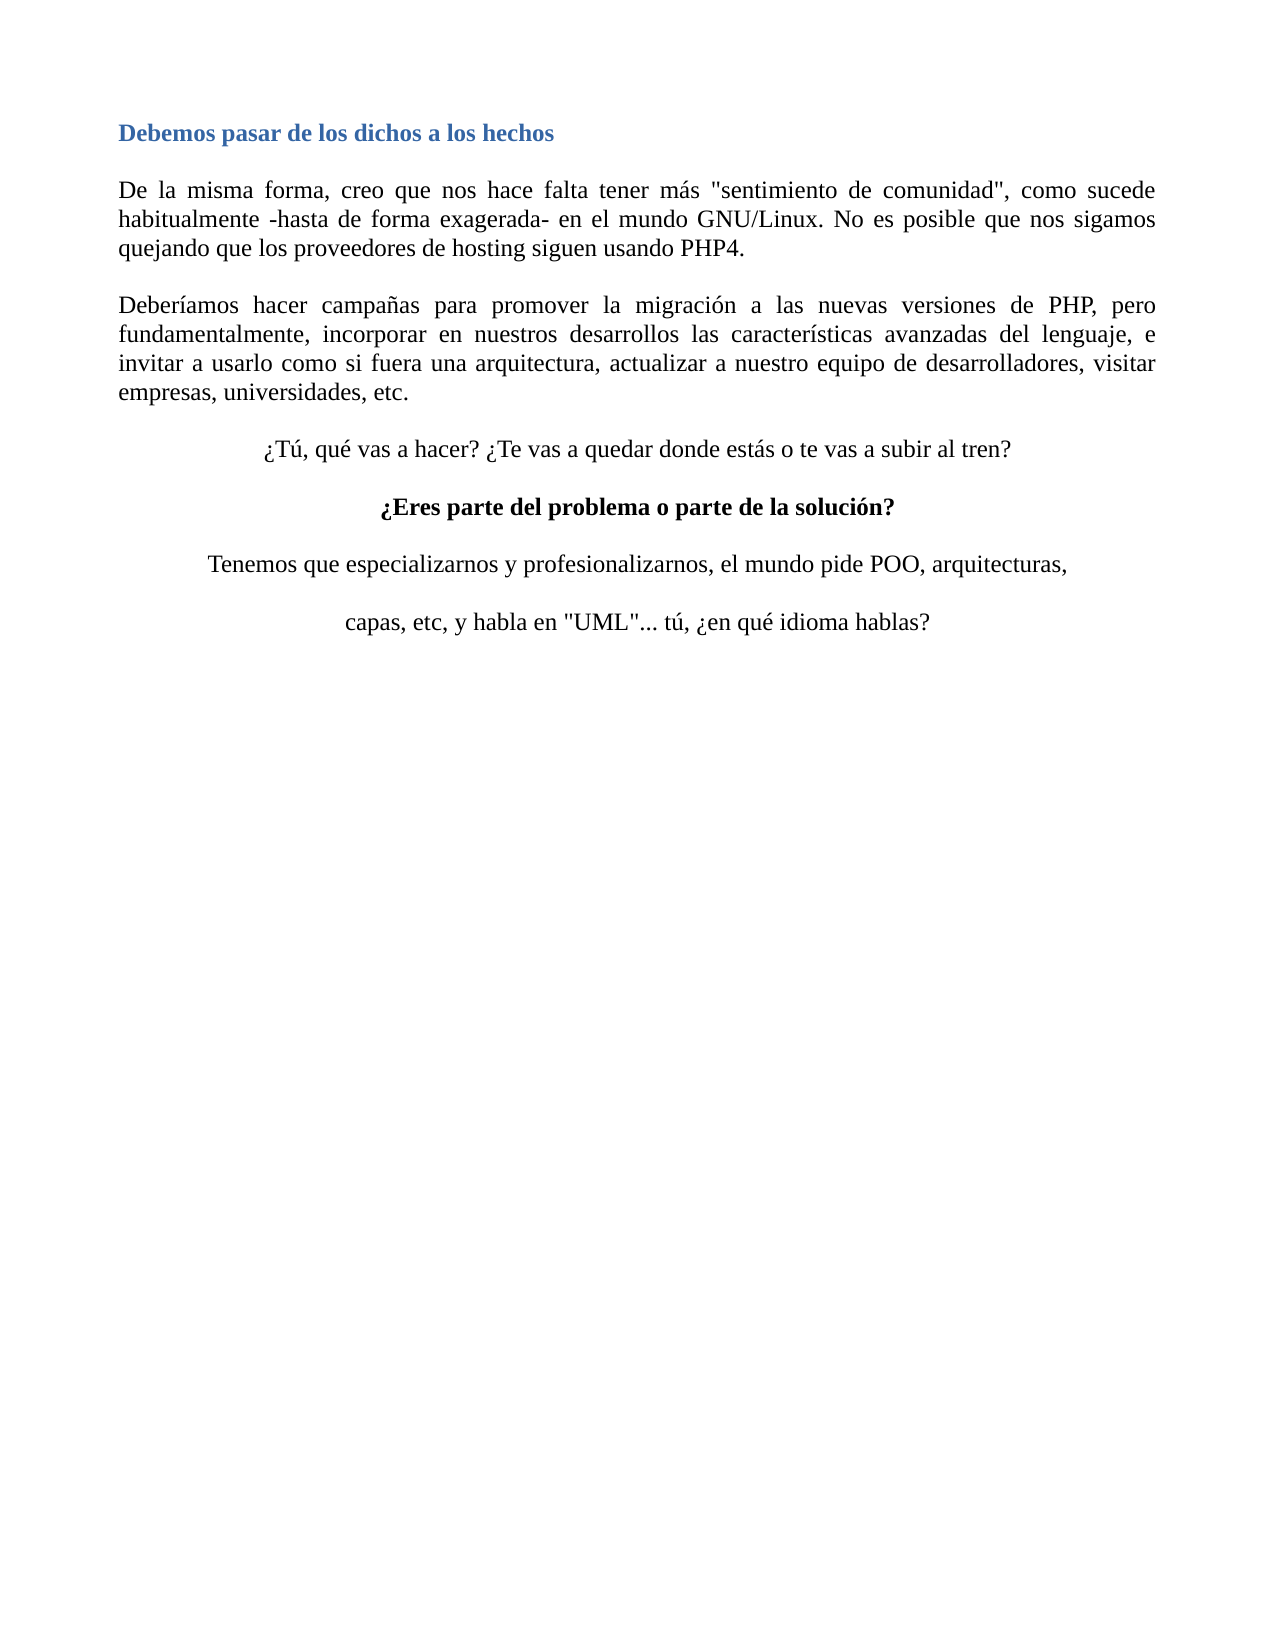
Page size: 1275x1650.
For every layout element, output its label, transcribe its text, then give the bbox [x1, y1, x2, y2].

text Debemos pasar de los dichos a los hechos [118, 118, 1157, 147]
text De la misma forma, creo que nos hace falta tener más "sentimiento de comunidad", como sucede habitualmente -hasta de forma exagerada- en el mundo GNU/Linux. No es posible que nos sigamos quejando que los proveedores de hosting siguen usando PHP4. [118, 176, 1157, 262]
text ¿Eres parte del problema o parte de la solución? [118, 492, 1157, 521]
text capas, etc, y habla en "UML"... tú, ¿en qué idioma hablas? [118, 607, 1157, 636]
text Tenemos que especializarnos y profesionalizarnos, el mundo pide POO, arquitecturas, [118, 549, 1157, 578]
text Deberíamos hacer campañas para promover la migración a las nuevas versiones de PHP, pero fundamentalmente, incorporar en nuestros desarrollos las características avanzadas del lenguaje, e invitar a usarlo como si fuera una arquitectura, actualizar a nuestro equipo de desarrolladores, visitar empresas, universidades, etc. [118, 291, 1157, 406]
text ¿Tú, qué vas a hacer? ¿Te vas a quedar donde estás o te vas a subir al tren? [118, 434, 1157, 463]
